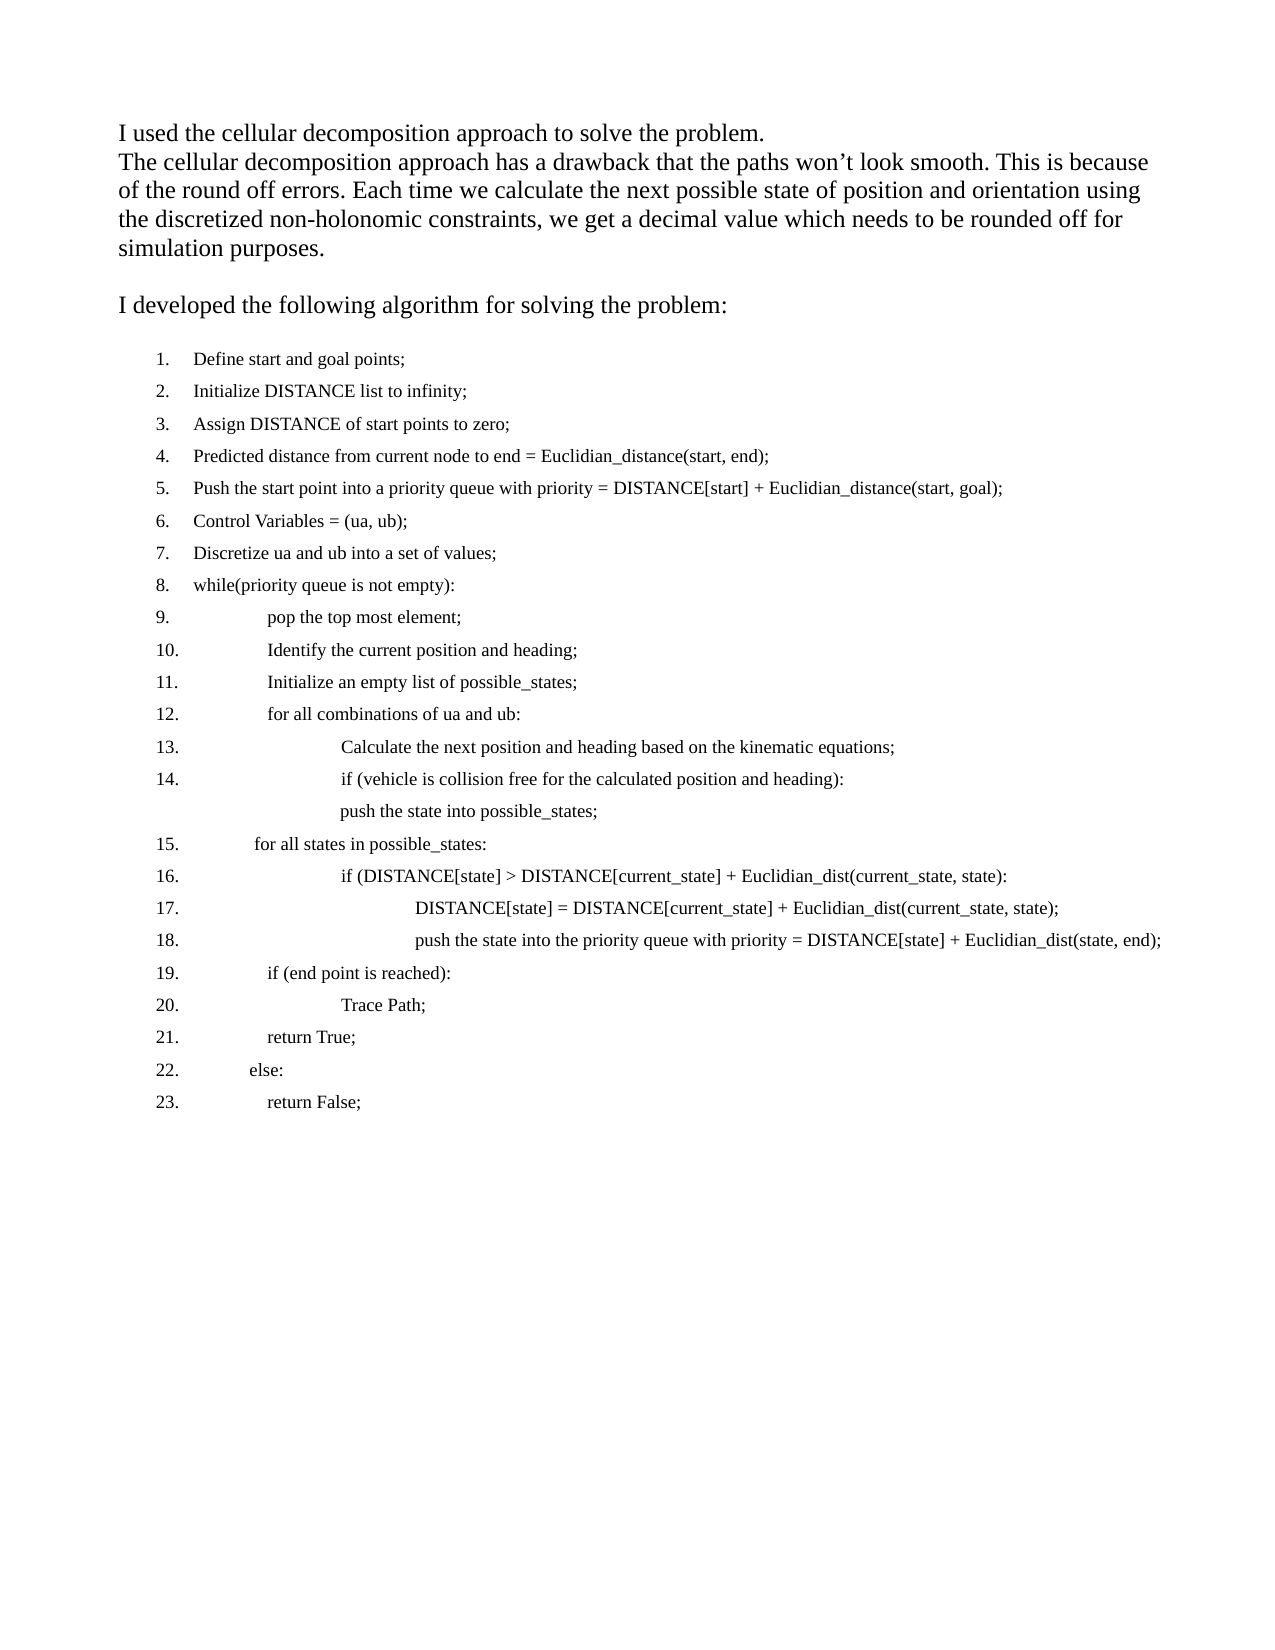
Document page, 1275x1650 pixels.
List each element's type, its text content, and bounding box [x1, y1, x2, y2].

text I used the cellular decomposition approach to solve the problem. The cellular decomposition approach has a drawback that the paths won’t look smooth. This is because of the round off errors. Each time we calculate the next possible state of position and orientation using the discretized non-holonomic constraints, we get a decimal value which needs to be rounded off for simulation purposes. [118, 118, 1157, 262]
list Push the start point into a priority queue with priority = DISTANCE[start] + Euclidian_distance(start, goal); [156, 477, 1157, 499]
list Trace Path; [156, 994, 1157, 1016]
list if (end point is reached): [156, 962, 1157, 983]
list else: [156, 1058, 1157, 1080]
list Initialize an empty list of possible_states; [156, 671, 1157, 693]
list pop the top most element; [156, 606, 1157, 628]
list Identify the current position and heading; [156, 639, 1157, 660]
list DISTANCE[state] = DISTANCE[current_state] + Euclidian_dist(current_state, state); [156, 897, 1157, 919]
list return True; [156, 1026, 1157, 1048]
list Define start and goal points; [156, 348, 1157, 370]
list if (DISTANCE[state] > DISTANCE[current_state] + Euclidian_dist(current_state, state): [156, 865, 1157, 886]
text I developed the following algorithm for solving the problem: [118, 291, 1157, 319]
list for all combinations of ua and ub: [156, 703, 1157, 725]
list Predicted distance from current node to end = Euclidian_distance(start, end); [156, 445, 1157, 467]
list Assign DISTANCE of start points to zero; [156, 413, 1157, 434]
list push the state into the priority queue with priority = DISTANCE[state] + Euclidian_dist(state, end); [156, 929, 1185, 951]
list if (vehicle is collision free for the calculated position and heading): [156, 768, 1157, 789]
list for all states in possible_states: [156, 832, 1157, 854]
list while(priority queue is not empty): [156, 574, 1157, 596]
text push the state into possible_states; [118, 800, 1157, 822]
list Discretize ua and ub into a set of values; [156, 542, 1157, 563]
list return False; [156, 1091, 1157, 1112]
list Control Variables = (ua, ub); [156, 509, 1157, 531]
list Initialize DISTANCE list to infinity; [156, 380, 1157, 402]
list Calculate the next position and heading based on the kinematic equations; [156, 736, 1157, 757]
